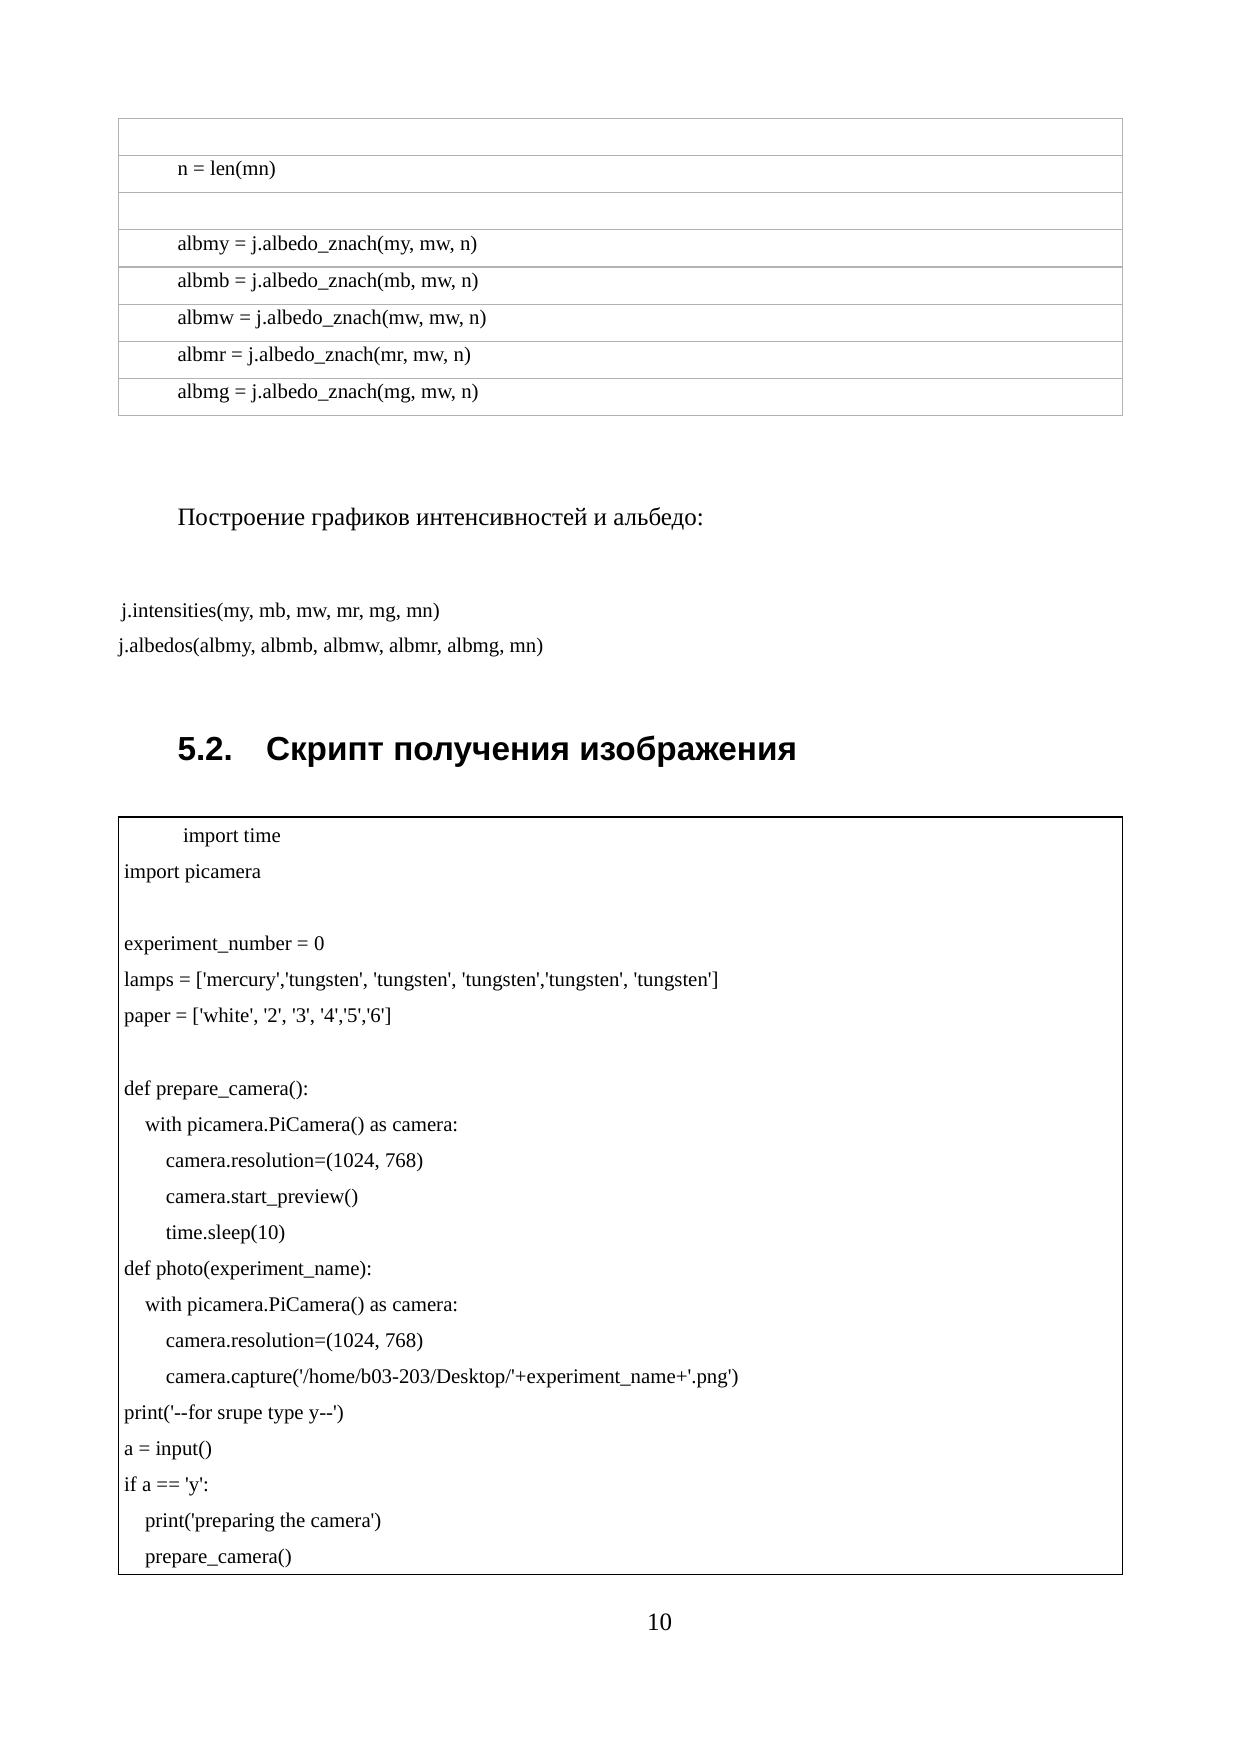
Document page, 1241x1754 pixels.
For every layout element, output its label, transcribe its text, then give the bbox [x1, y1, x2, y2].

table_cell albmg = j.albedo_znach(mg, mw, n) [119, 379, 1122, 415]
table_cell albmb = j.albedo_znach(mb, mw, n) [119, 268, 1122, 303]
table_header import time import picamera experiment_number = 0 lamps = ['mercury','tungsten', 'tungsten', 'tungsten','tungsten', 'tungsten'] paper = ['white', '2', '3', '4','5','6'] def prepare_camera(): with picamera.PiCamera() as camera: camera.resolution=(1024, 768) camera.start_preview() time.sleep(10) def photo(experiment_name): with picamera.PiCamera() as camera: camera.resolution=(1024, 768) camera.capture('/home/b03-203/Desktop/'+experiment_name+'.png') print('--for srupe type y--') a = input() if a == 'y': print('preparing the camera') prepare_camera() [119, 818, 1122, 1574]
table_cell j.albedos(albmy, albmb, albmw, albmr, albmg, mn) [118, 625, 1123, 657]
subtitle Скрипт получения изображения [118, 729, 1122, 768]
table_cell n = len(mn) [119, 156, 1122, 192]
table_cell [119, 119, 1122, 155]
table_header j.intensities(my, mb, mw, mr, mg, mn) [118, 588, 1123, 625]
table_cell albmr = j.albedo_znach(mr, mw, n) [119, 342, 1122, 378]
table_cell [119, 193, 1122, 229]
table_cell albmw = j.albedo_znach(mw, mw, n) [119, 305, 1122, 341]
table_cell albmy = j.albedo_znach(my, mw, n) [119, 230, 1122, 266]
text Построение графиков интенсивностей и альбедо: [118, 502, 1122, 531]
